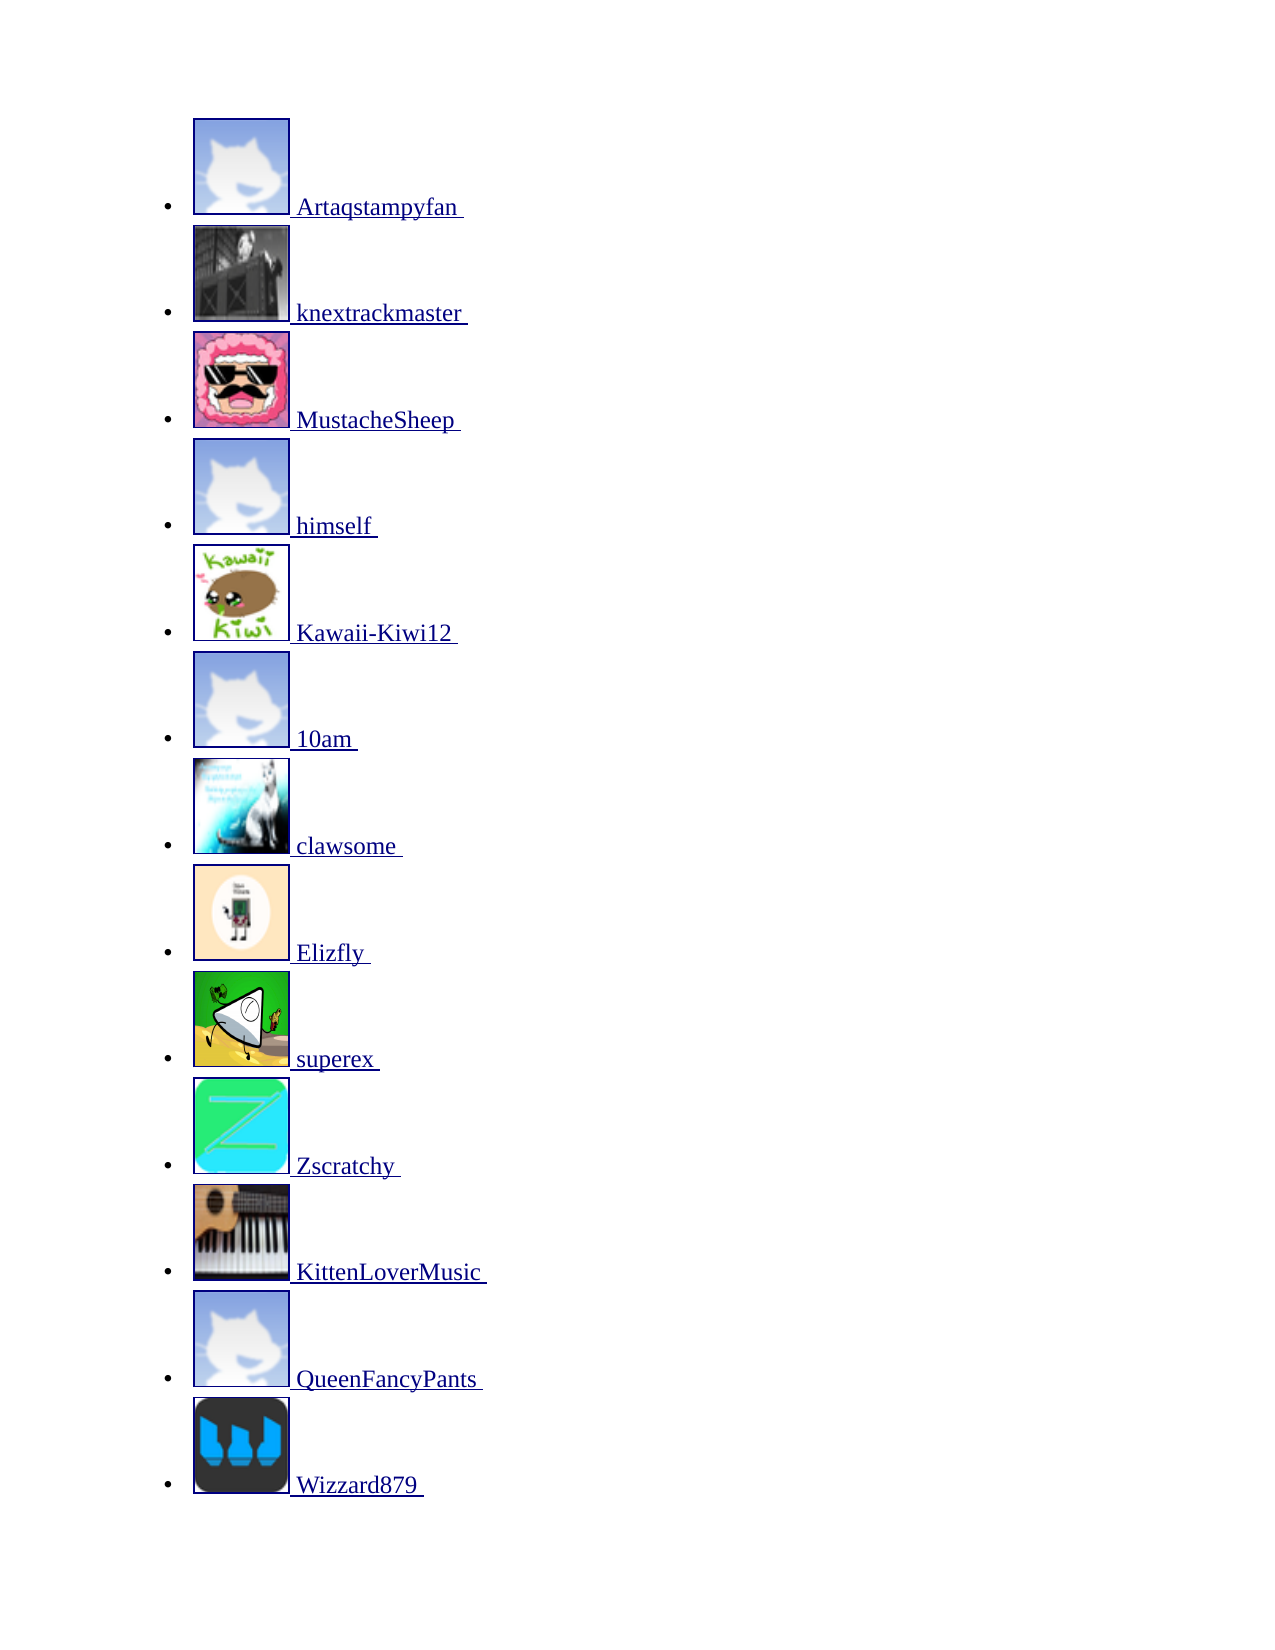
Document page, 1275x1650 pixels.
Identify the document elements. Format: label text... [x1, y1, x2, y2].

list Elizfly [164, 864, 1157, 966]
list Wizzard879 [164, 1397, 1157, 1499]
list Zscratchy [164, 1077, 1157, 1179]
list QueenFancyPants [164, 1290, 1157, 1393]
list Artaqstampyfan [164, 118, 1157, 220]
picture [195, 226, 288, 320]
picture [195, 333, 288, 427]
picture [195, 653, 288, 746]
list 10am [164, 651, 1157, 753]
list Kawaii-Kiwi12 [164, 544, 1157, 647]
picture [195, 440, 288, 533]
list himself [164, 438, 1157, 540]
list KittenLoverMusic [164, 1184, 1157, 1286]
picture [195, 1185, 288, 1279]
list knextrackmaster [164, 225, 1157, 327]
list clawsome [164, 757, 1157, 860]
picture [195, 1398, 288, 1492]
list MustacheSheep [164, 331, 1157, 433]
picture [195, 1079, 288, 1173]
picture [195, 866, 288, 959]
picture [195, 972, 288, 1066]
picture [195, 1292, 288, 1386]
picture [195, 120, 288, 213]
list superex [164, 971, 1157, 1073]
picture [195, 759, 288, 853]
picture [195, 546, 288, 640]
